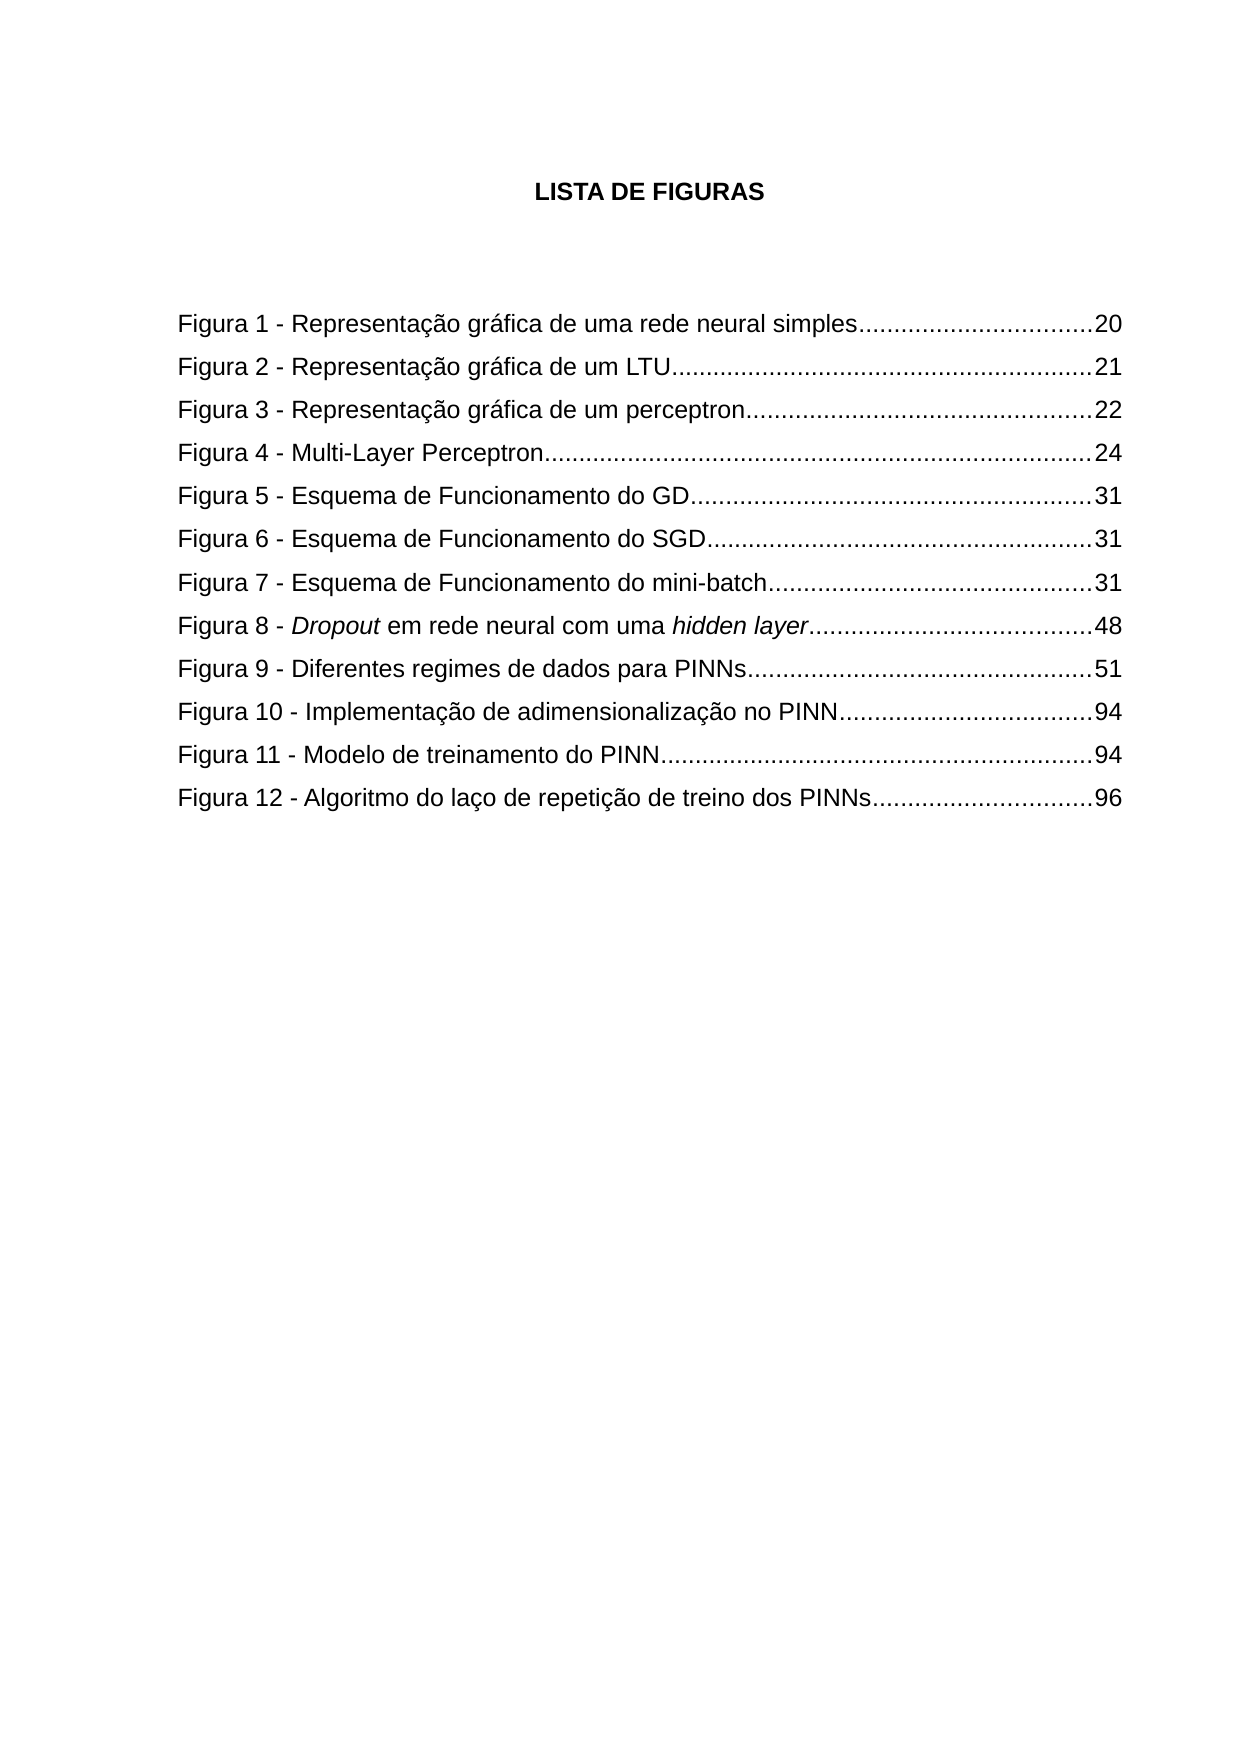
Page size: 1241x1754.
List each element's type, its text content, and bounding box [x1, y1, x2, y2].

text Figura 10 - Implementação de adimensionalização no PINN 94 [177, 697, 1122, 726]
text Figura 11 - Modelo de treinamento do PINN 94 [177, 740, 1122, 769]
text Figura 4 - Multi-Layer Perceptron 24 [177, 438, 1122, 467]
subtitle LISTA DE FIGURAS [177, 177, 1122, 206]
text Figura 7 - Esquema de Funcionamento do mini-batch 31 [177, 568, 1122, 596]
text Figura 6 - Esquema de Funcionamento do SGD 31 [177, 524, 1122, 553]
text Figura 2 - Representação gráfica de um LTU 21 [177, 352, 1122, 381]
text Figura 8 - Dropout em rede neural com uma hidden layer 48 [177, 611, 1122, 639]
text Figura 12 - Algoritmo do laço de repetição de treino dos PINNs 96 [177, 783, 1122, 812]
text Figura 9 - Diferentes regimes de dados para PINNs 51 [177, 654, 1122, 683]
text Figura 5 - Esquema de Funcionamento do GD 31 [177, 481, 1122, 510]
text Figura 1 - Representação gráfica de uma rede neural simples 20 [177, 309, 1122, 338]
text Figura 3 - Representação gráfica de um perceptron 22 [177, 395, 1122, 424]
